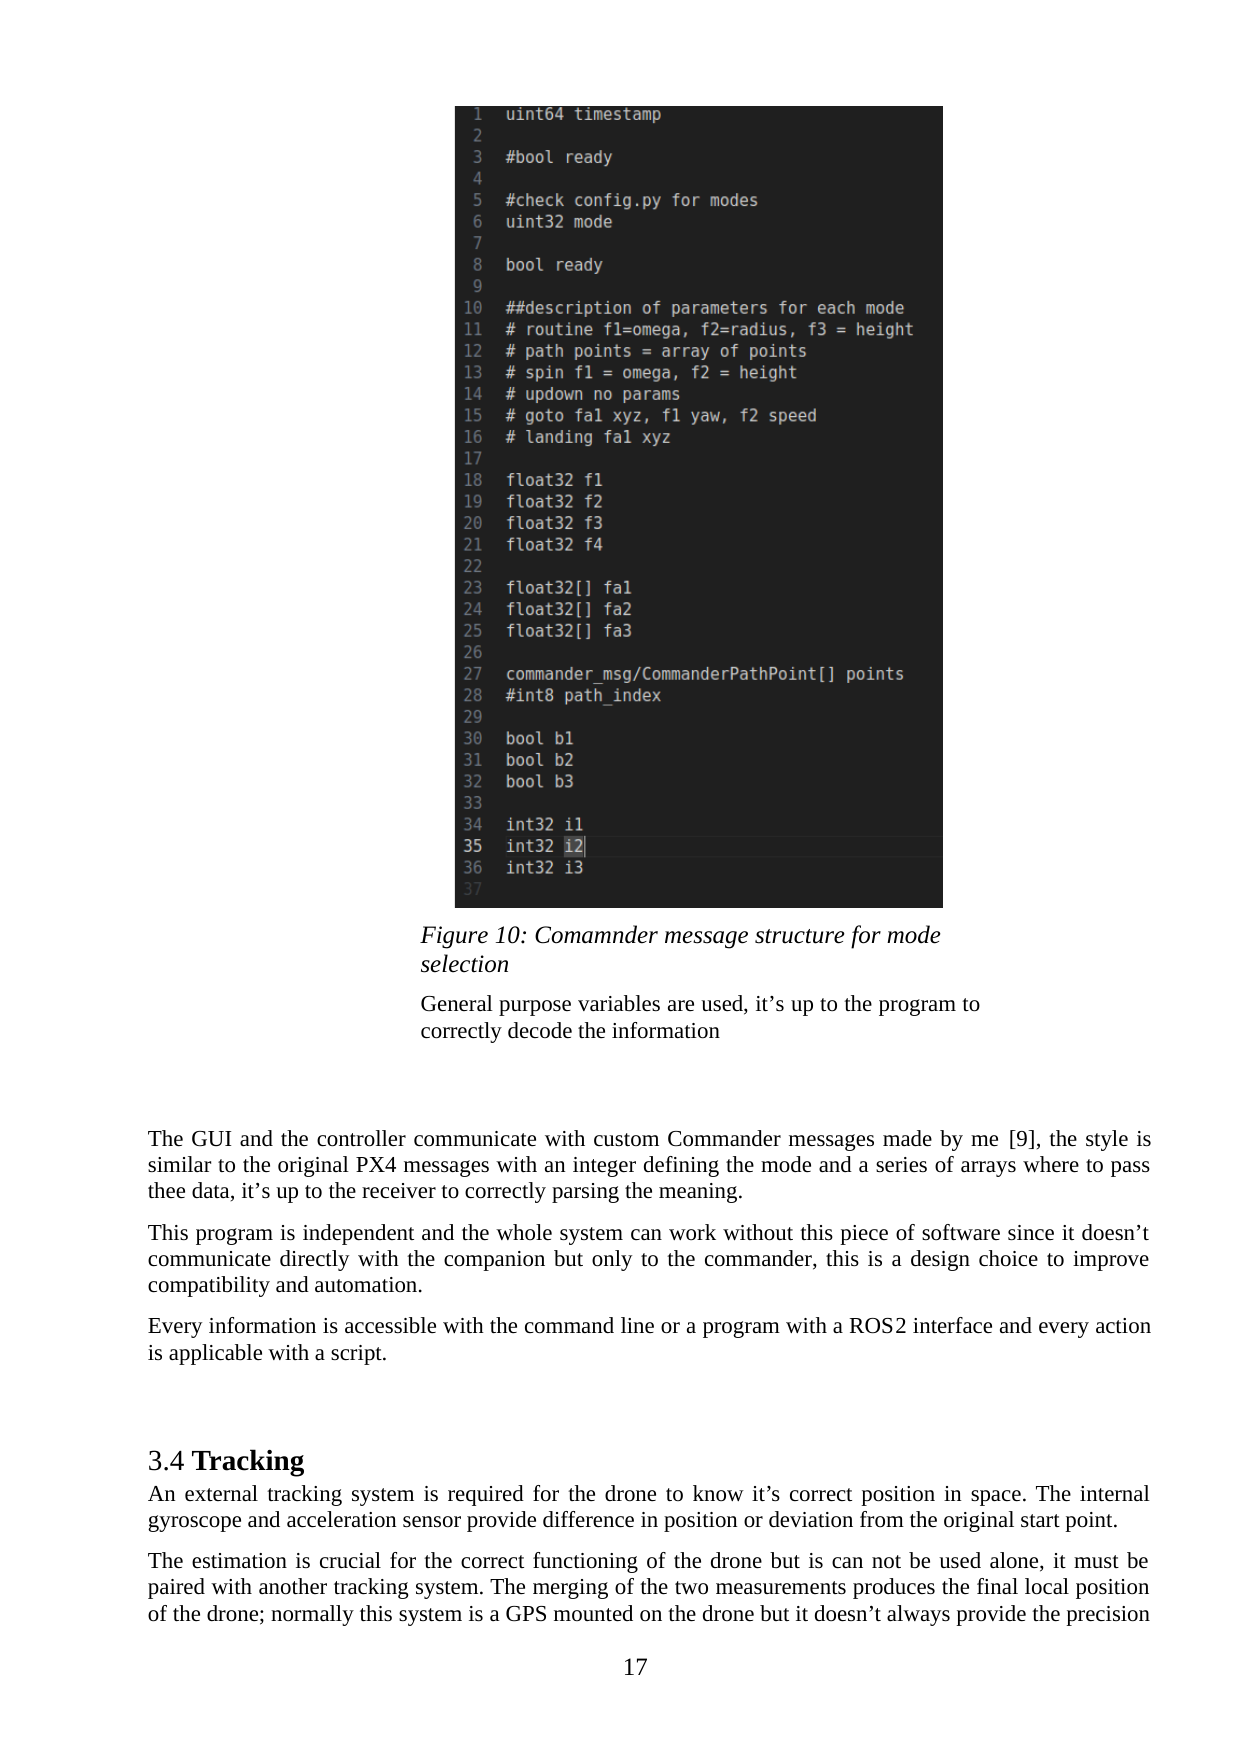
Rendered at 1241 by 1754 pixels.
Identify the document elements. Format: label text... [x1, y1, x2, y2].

picture [454, 106, 943, 908]
subtitle 3.4 Tracking [148, 1443, 1152, 1477]
list General purpose variables are used, it’s up to the program to correctly decode the information [420, 990, 981, 1043]
list The GUI and the controller communicate with custom Commander messages made by me [9], the style is similar to the original PX4 messages with an integer defining the mode and a series of arrays where to pass thee data, it’s up to the receiver to correctly parsing the meaning. [91, 1125, 1152, 1204]
list An external tracking system is required for the drone to know it’s correct position in space. The internal gyroscope and acceleration sensor provide difference in position or deviation from the original start point. [91, 1479, 1152, 1532]
list Figure 10: Comamnder message structure for mode selection [420, 104, 981, 978]
list This program is independent and the whole system can work without this piece of software since it doesn’t communicate directly with the companion but only to the commander, this is a design choice to improve compatibility and automation. [91, 1218, 1152, 1298]
list The estimation is crucial for the correct functioning of the drone but is can not be used alone, it must be paired with another tracking system. The merging of the two measurements produces the final local position of the drone; normally this system is a GPS mounted on the drone but it doesn’t always provide the precision [91, 1547, 1152, 1626]
list Every information is accessible with the command line or a program with a ROS2 interface and every action is applicable with a script. [91, 1312, 1152, 1365]
